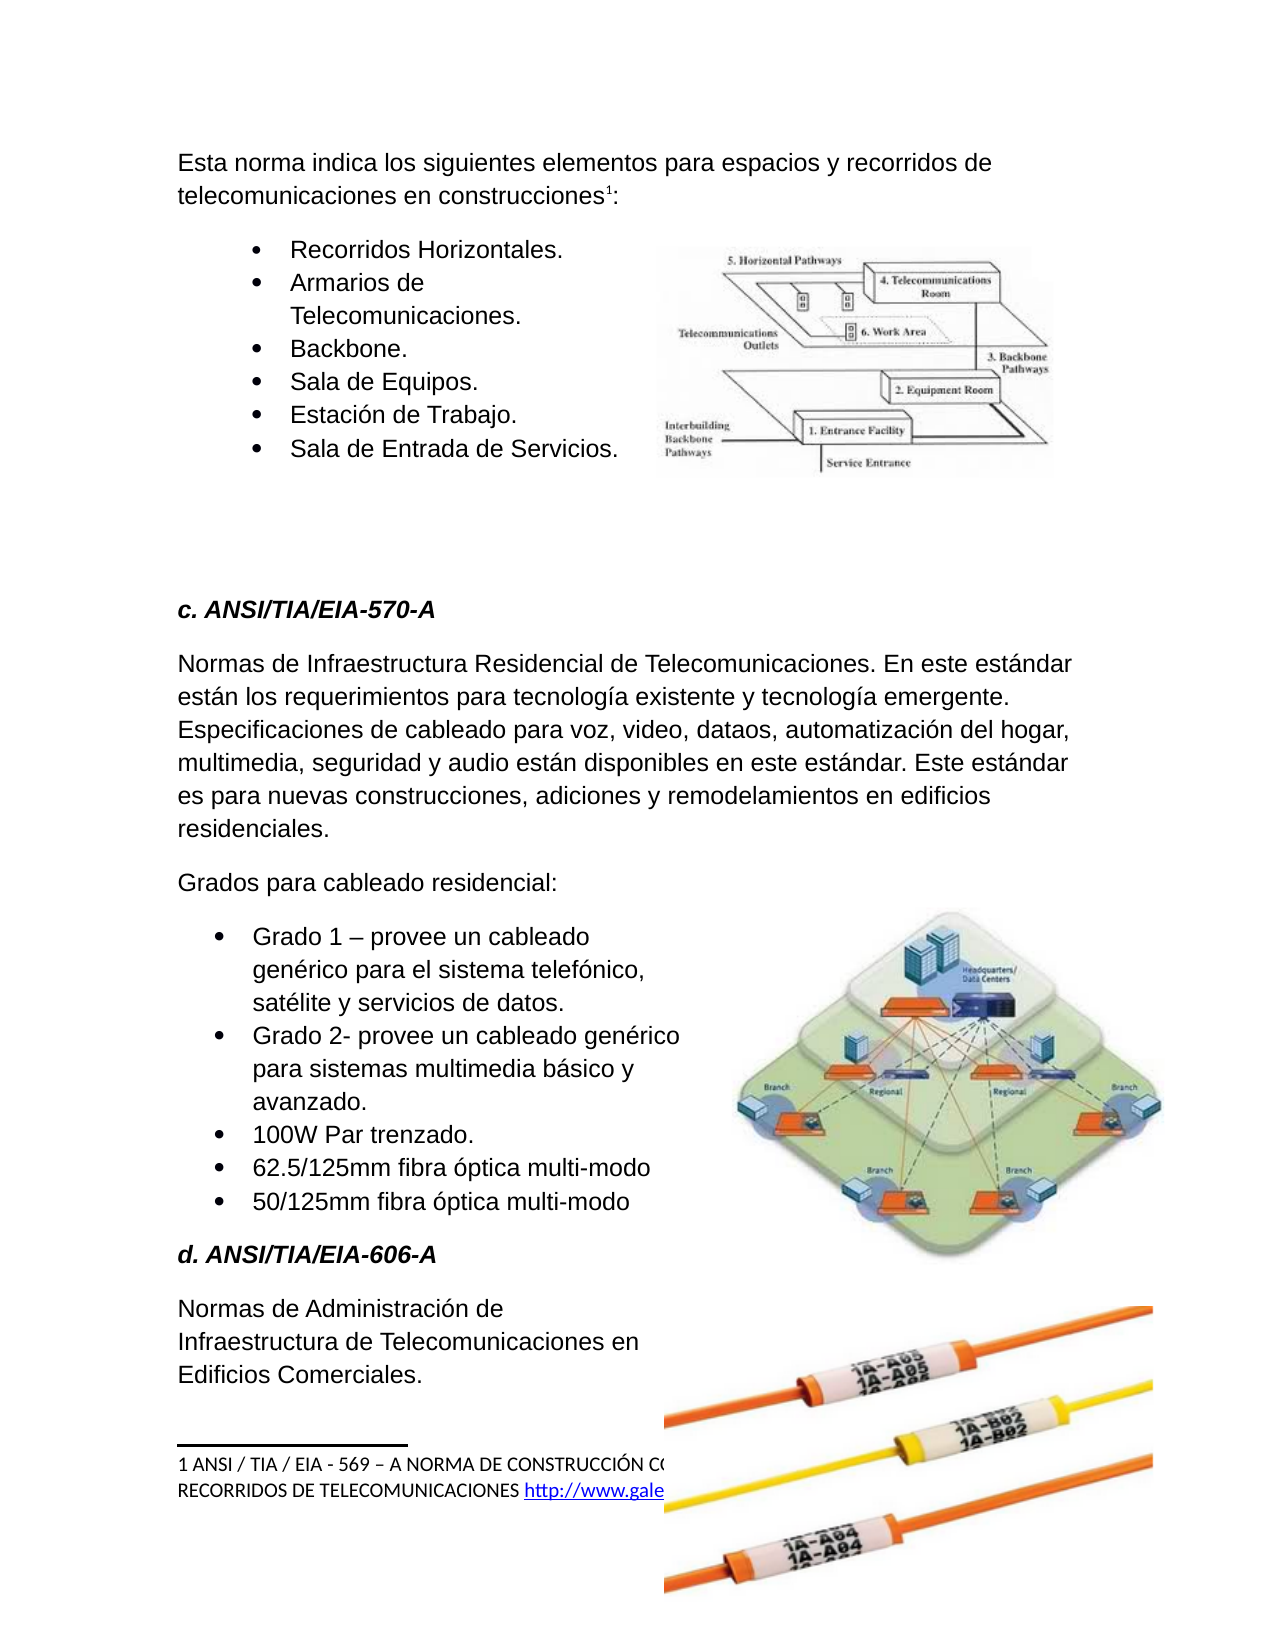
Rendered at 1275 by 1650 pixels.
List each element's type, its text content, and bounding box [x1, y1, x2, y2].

text Normas de Infraestructura Residencial de Telecomunicaciones. En este estándar están los requerimientos para tecnología existente y tecnología emergente. Especificaciones de cableado para voz, video, dataos, automatización del hogar, multimedia, seguridad y audio están disponibles en este estándar. Este estándar es para nuevas construcciones, adiciones y remodelamientos en edificios residenciales. [177, 649, 1098, 843]
list [1077, 367, 1098, 396]
list Grado 1 – provee un cableado genérico para el sistema telefónico, satélite y servicios de datos. [215, 922, 704, 1017]
text ANSI / TIA / EIA - 569 – A NORMA DE CONSTRUCCIÓN COMERCIAL EIA/TIA-569 PARAESPACIOS Y RECORRIDOS DE TELECOMUNICACIONES http://www.galeon.com/30008ceti/tarea3.html [177, 1452, 664, 1502]
list Recorridos Horizontales. [252, 235, 1098, 264]
list Sala de Equipos. [252, 367, 650, 396]
list 100W Par trenzado. [215, 1120, 704, 1149]
list 62.5/125mm fibra óptica multi-modo [215, 1153, 704, 1182]
list 50/125mm fibra óptica multi-modo [215, 1186, 704, 1215]
text c. ANSI/TIA/EIA-570-A [177, 595, 1098, 624]
list Armarios de Telecomunicaciones. [252, 268, 650, 330]
text Esta norma indica los siguientes elementos para espacios y recorridos de telecomunicaciones en construcciones: [177, 148, 1098, 210]
list [1077, 268, 1098, 330]
list Grado 2- provee un cableado genérico para sistemas multimedia básico y avanzado. [215, 1021, 704, 1116]
list Sala de Entrada de Servicios. [252, 433, 650, 462]
picture [704, 893, 1175, 1270]
text Normas de Administración de Infraestructura de Telecomunicaciones en Edificios Comerciales. [177, 1294, 1098, 1389]
text Grados para cableado residencial: [177, 868, 1098, 897]
list [1077, 433, 1098, 462]
picture [664, 1306, 1161, 1650]
list [1077, 334, 1098, 363]
list Estación de Trabajo. [252, 400, 650, 429]
text d. ANSI/TIA/EIA-606-A [177, 1240, 704, 1269]
list [1077, 400, 1098, 429]
picture [650, 236, 1077, 502]
list Backbone. [252, 334, 650, 363]
